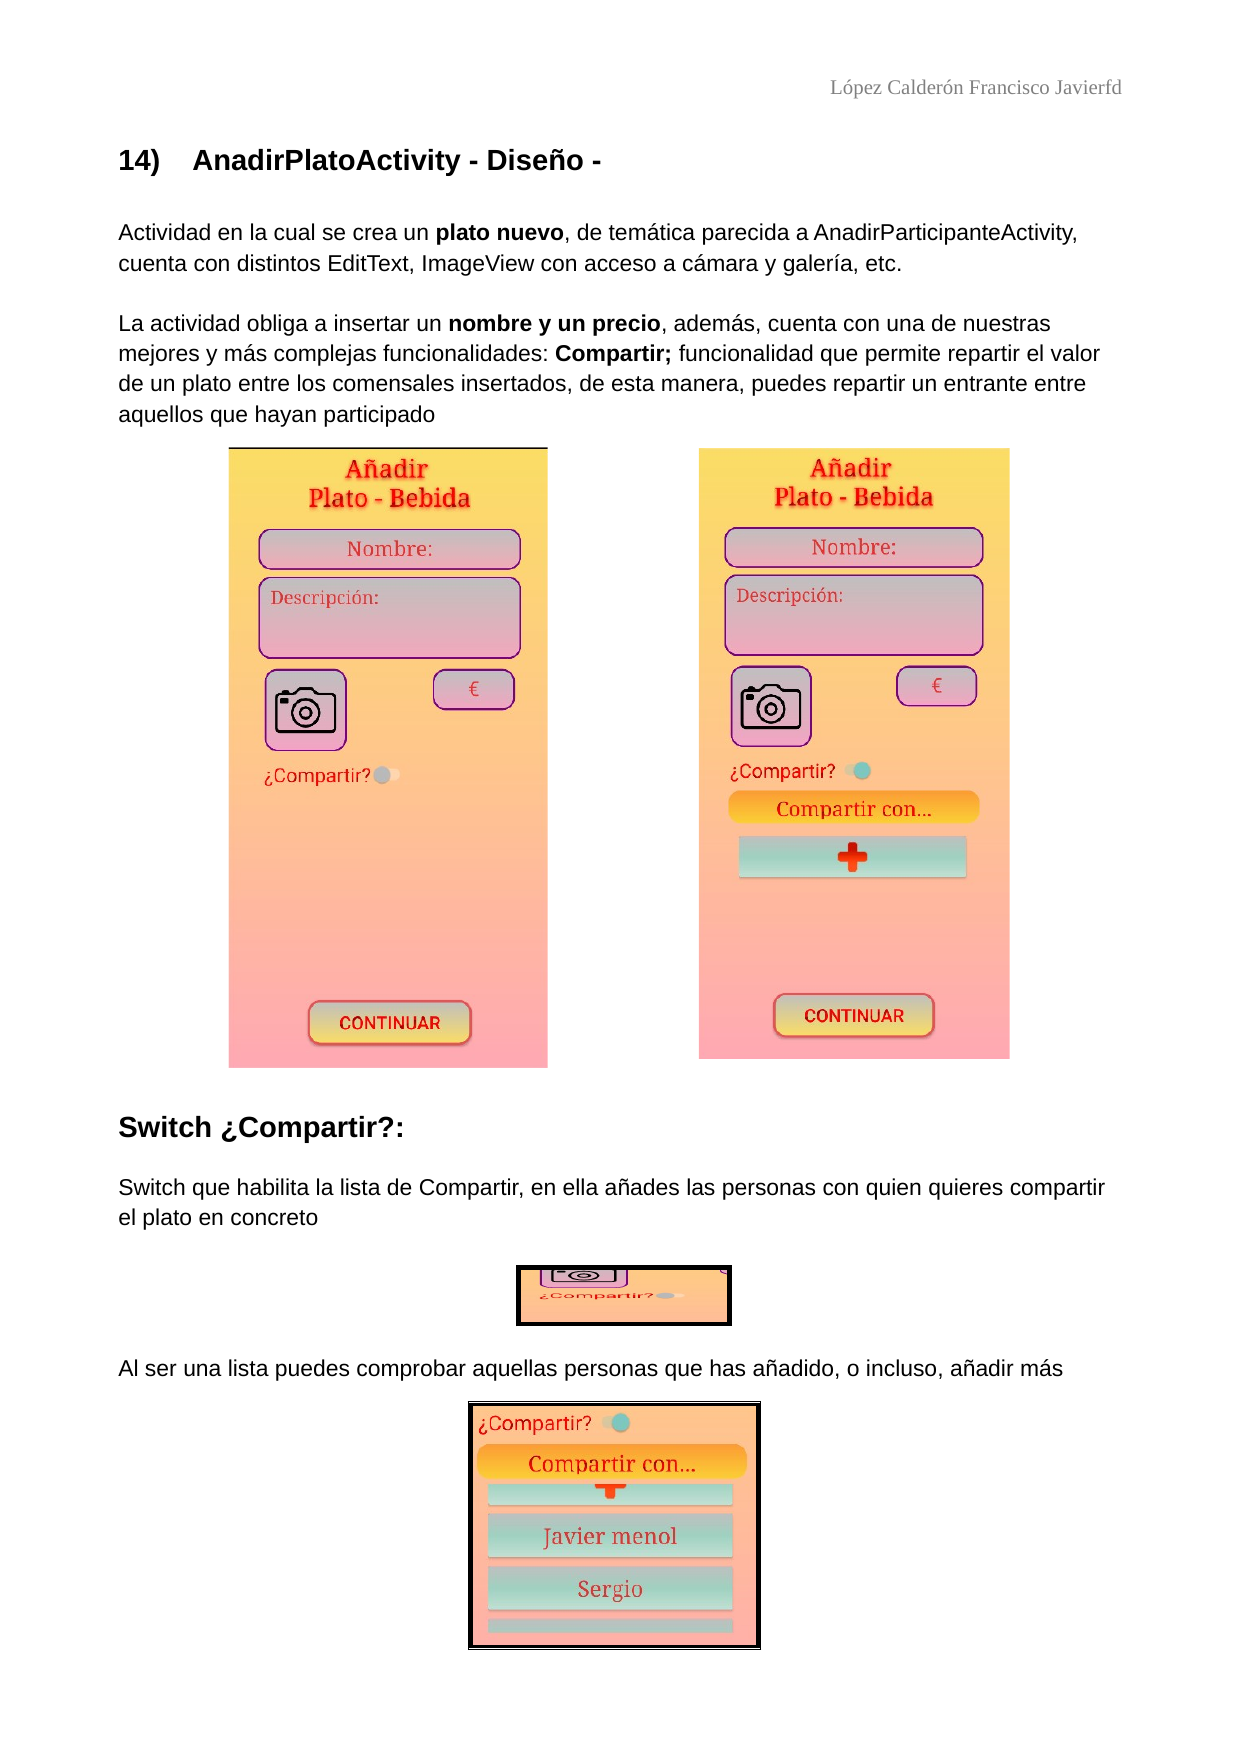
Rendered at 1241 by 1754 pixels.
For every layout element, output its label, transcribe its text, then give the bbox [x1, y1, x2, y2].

picture [521, 1270, 727, 1322]
text Al ser una lista puedes comprobar aquellas personas que has añadido, o incluso, añadir más [118, 1355, 1122, 1381]
subtitle Switch ¿Compartir?: [118, 1110, 1122, 1143]
subtitle AnadirPlatoActivity - Diseño - [118, 143, 1122, 177]
text Actividad en la cual se crea un plato nuevo, de temática parecida a AnadirParticipanteActivity, cuenta con distintos EditText, ImageView con acceso a cámara y galería, etc. [118, 219, 1122, 276]
picture [228, 447, 548, 1068]
picture [473, 1406, 756, 1645]
text Switch que habilita la lista de Compartir, en ella añades las personas con quien quieres compartir el plato en concreto [118, 1174, 1122, 1230]
text La actividad obliga a insertar un nombre y un precio, además, cuenta con una de nuestras mejores y más complejas funcionalidades: Compartir; funcionalidad que permite repartir el valor de un plato entre los comensales insertados, de esta manera, puedes repartir un entrante entre aquellos que hayan participado [118, 310, 1122, 427]
picture [698, 448, 1010, 1059]
